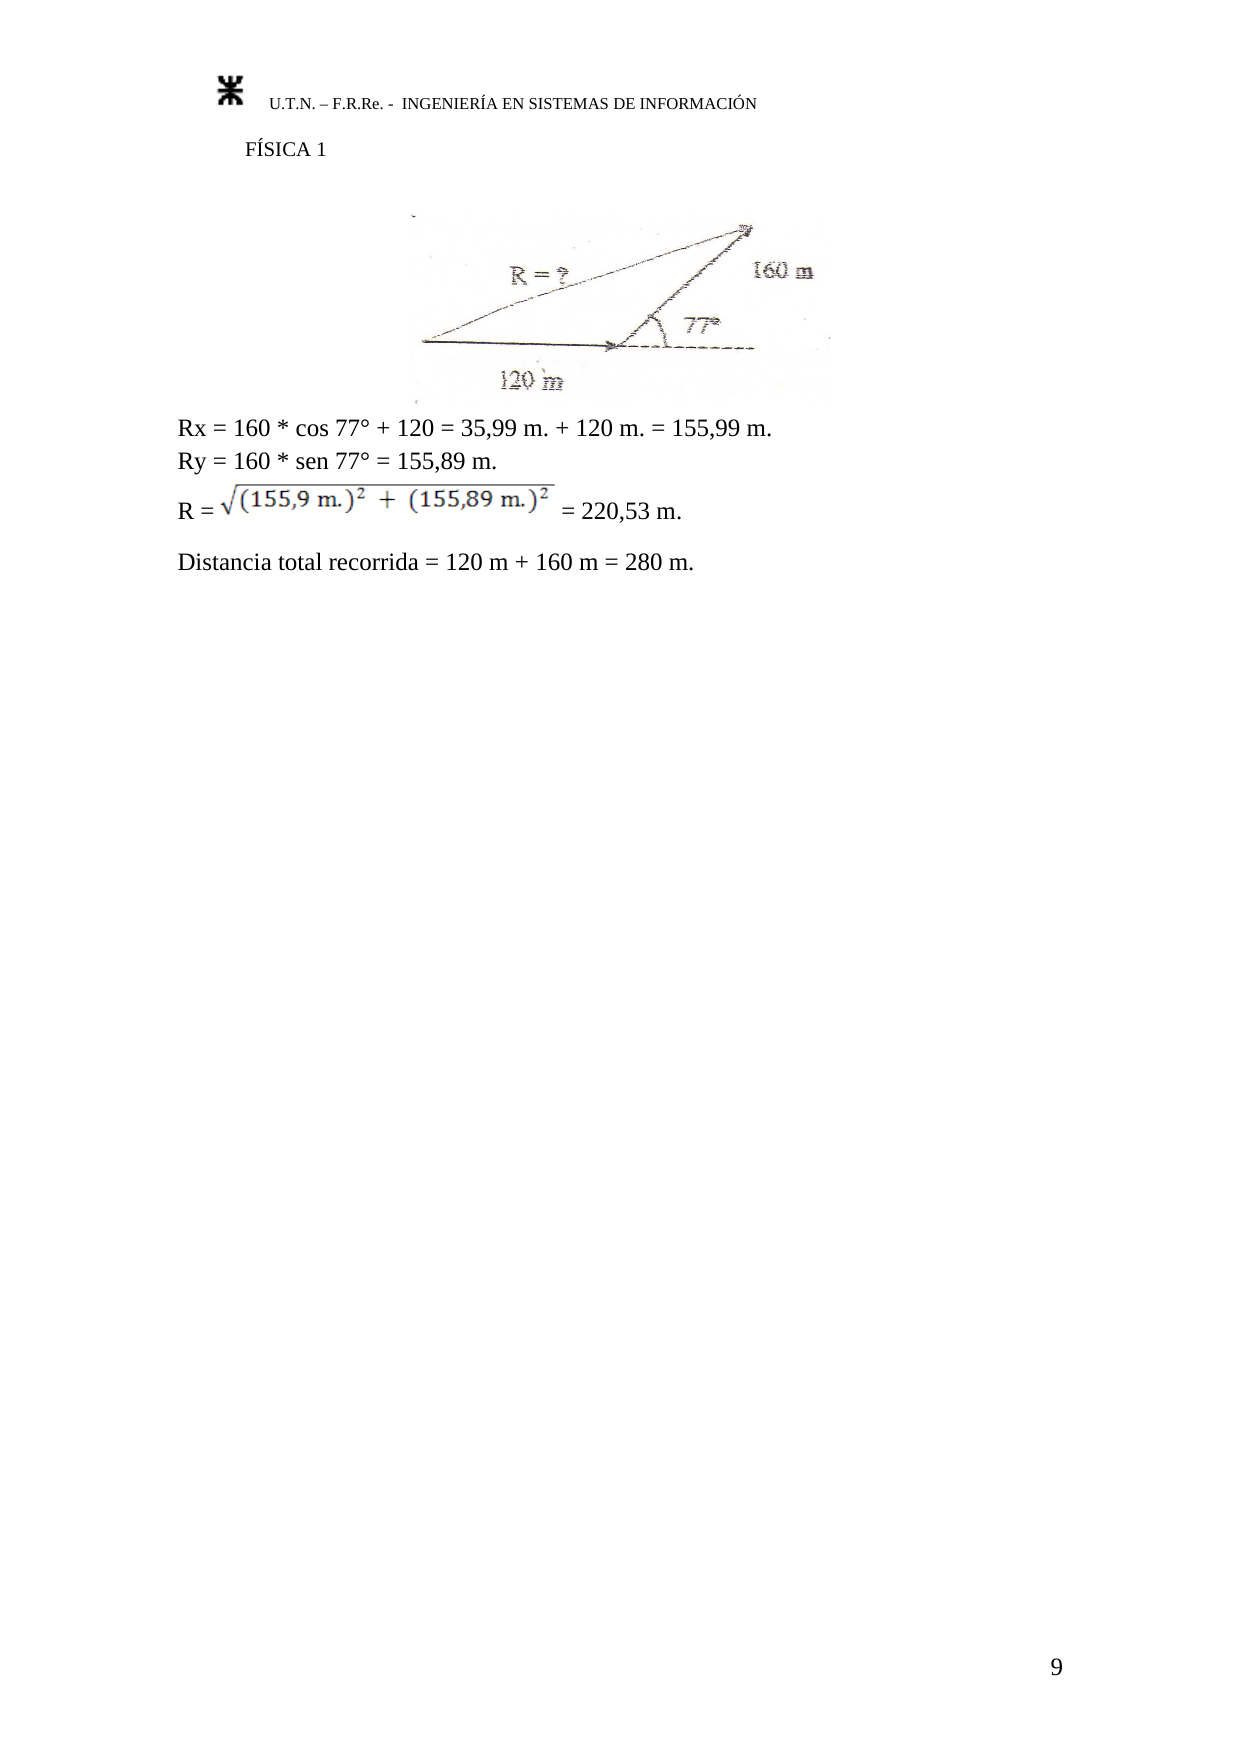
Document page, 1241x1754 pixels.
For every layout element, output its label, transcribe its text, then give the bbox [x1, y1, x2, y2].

picture [220, 478, 555, 520]
text R = = 220,53 m. [177, 479, 1063, 540]
text Distancia total recorrida = 120 m + 160 m = 280 m. [177, 547, 1063, 576]
picture [410, 214, 830, 409]
text Rx = 160 * cos 77° + 120 = 35,99 m. + 120 m. = 155,99 m. [177, 413, 1063, 442]
text Ry = 160 * sen 77° = 155,89 m. [177, 446, 1063, 474]
